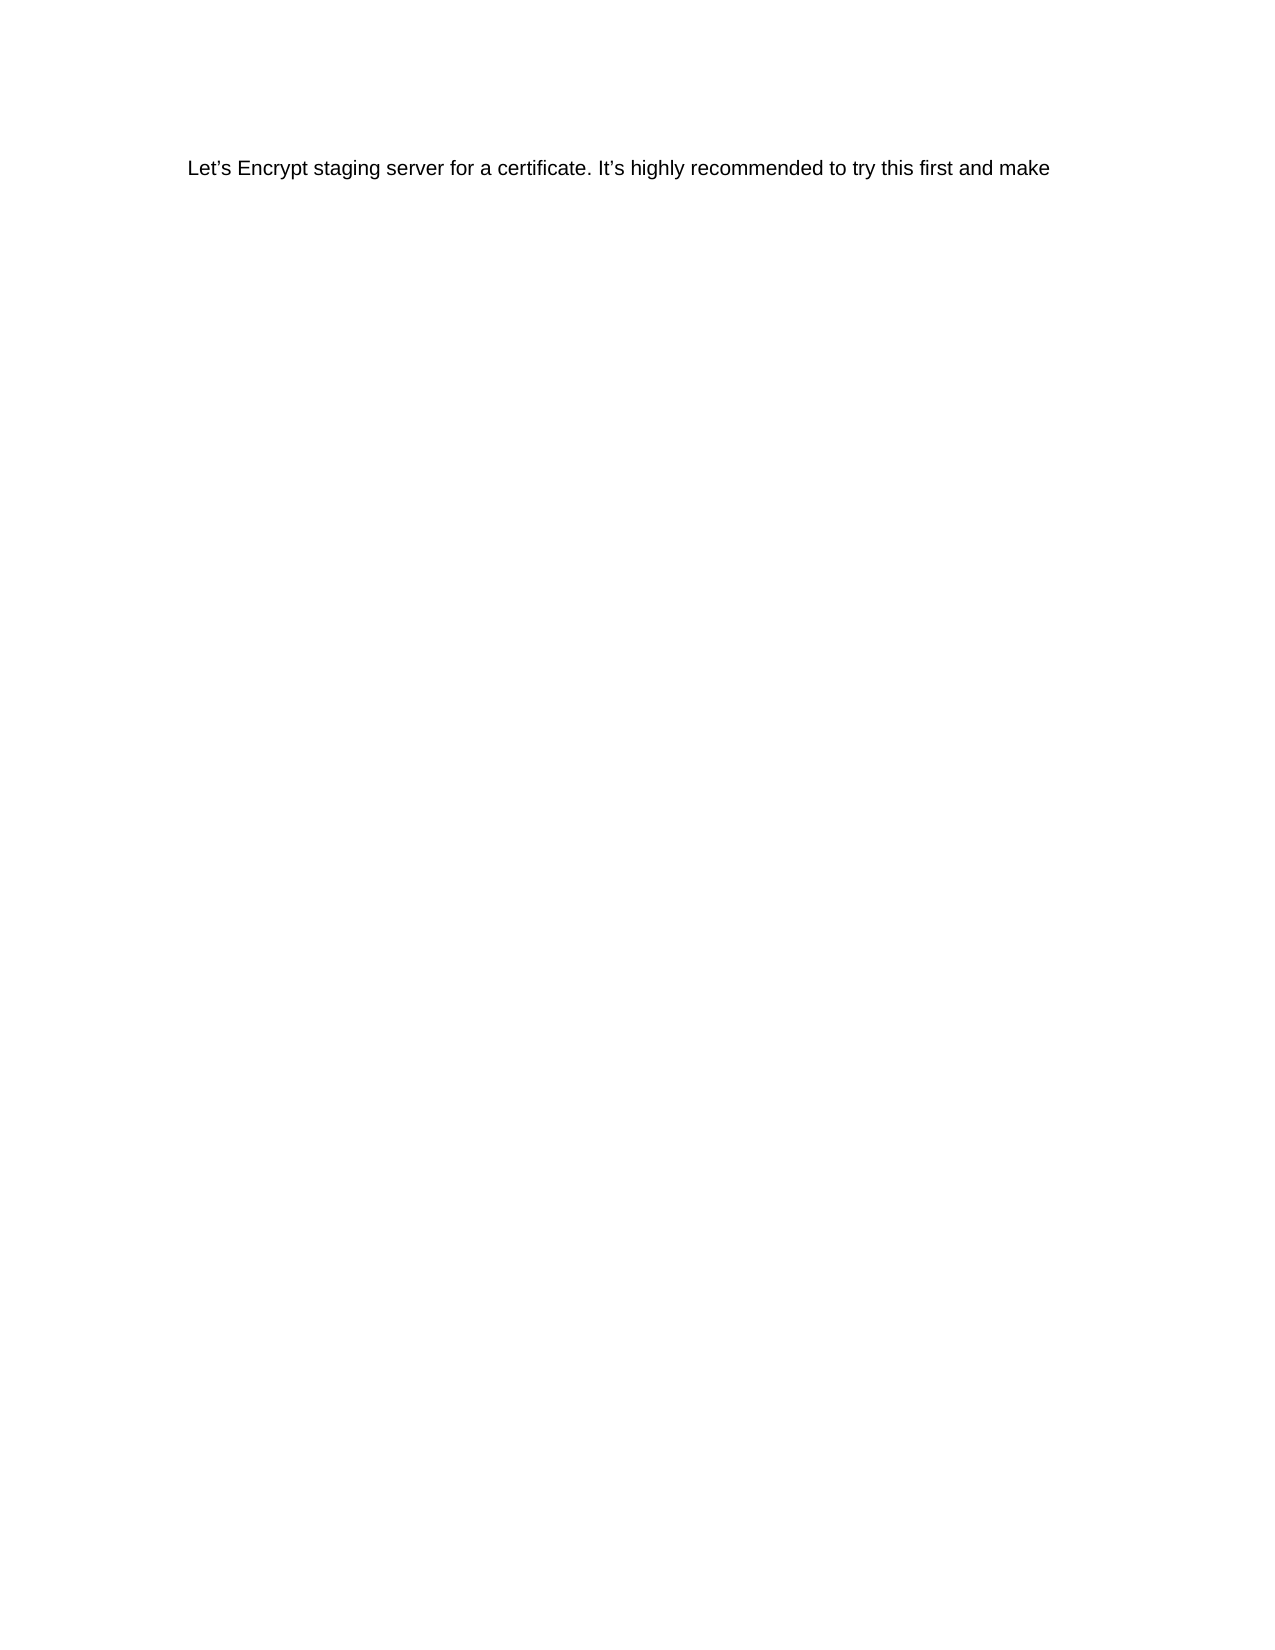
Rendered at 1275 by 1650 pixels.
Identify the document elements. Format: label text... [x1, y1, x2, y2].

text Let’s Encrypt staging server for a certificate. It’s highly recommended to try this first and make [187, 156, 1083, 180]
